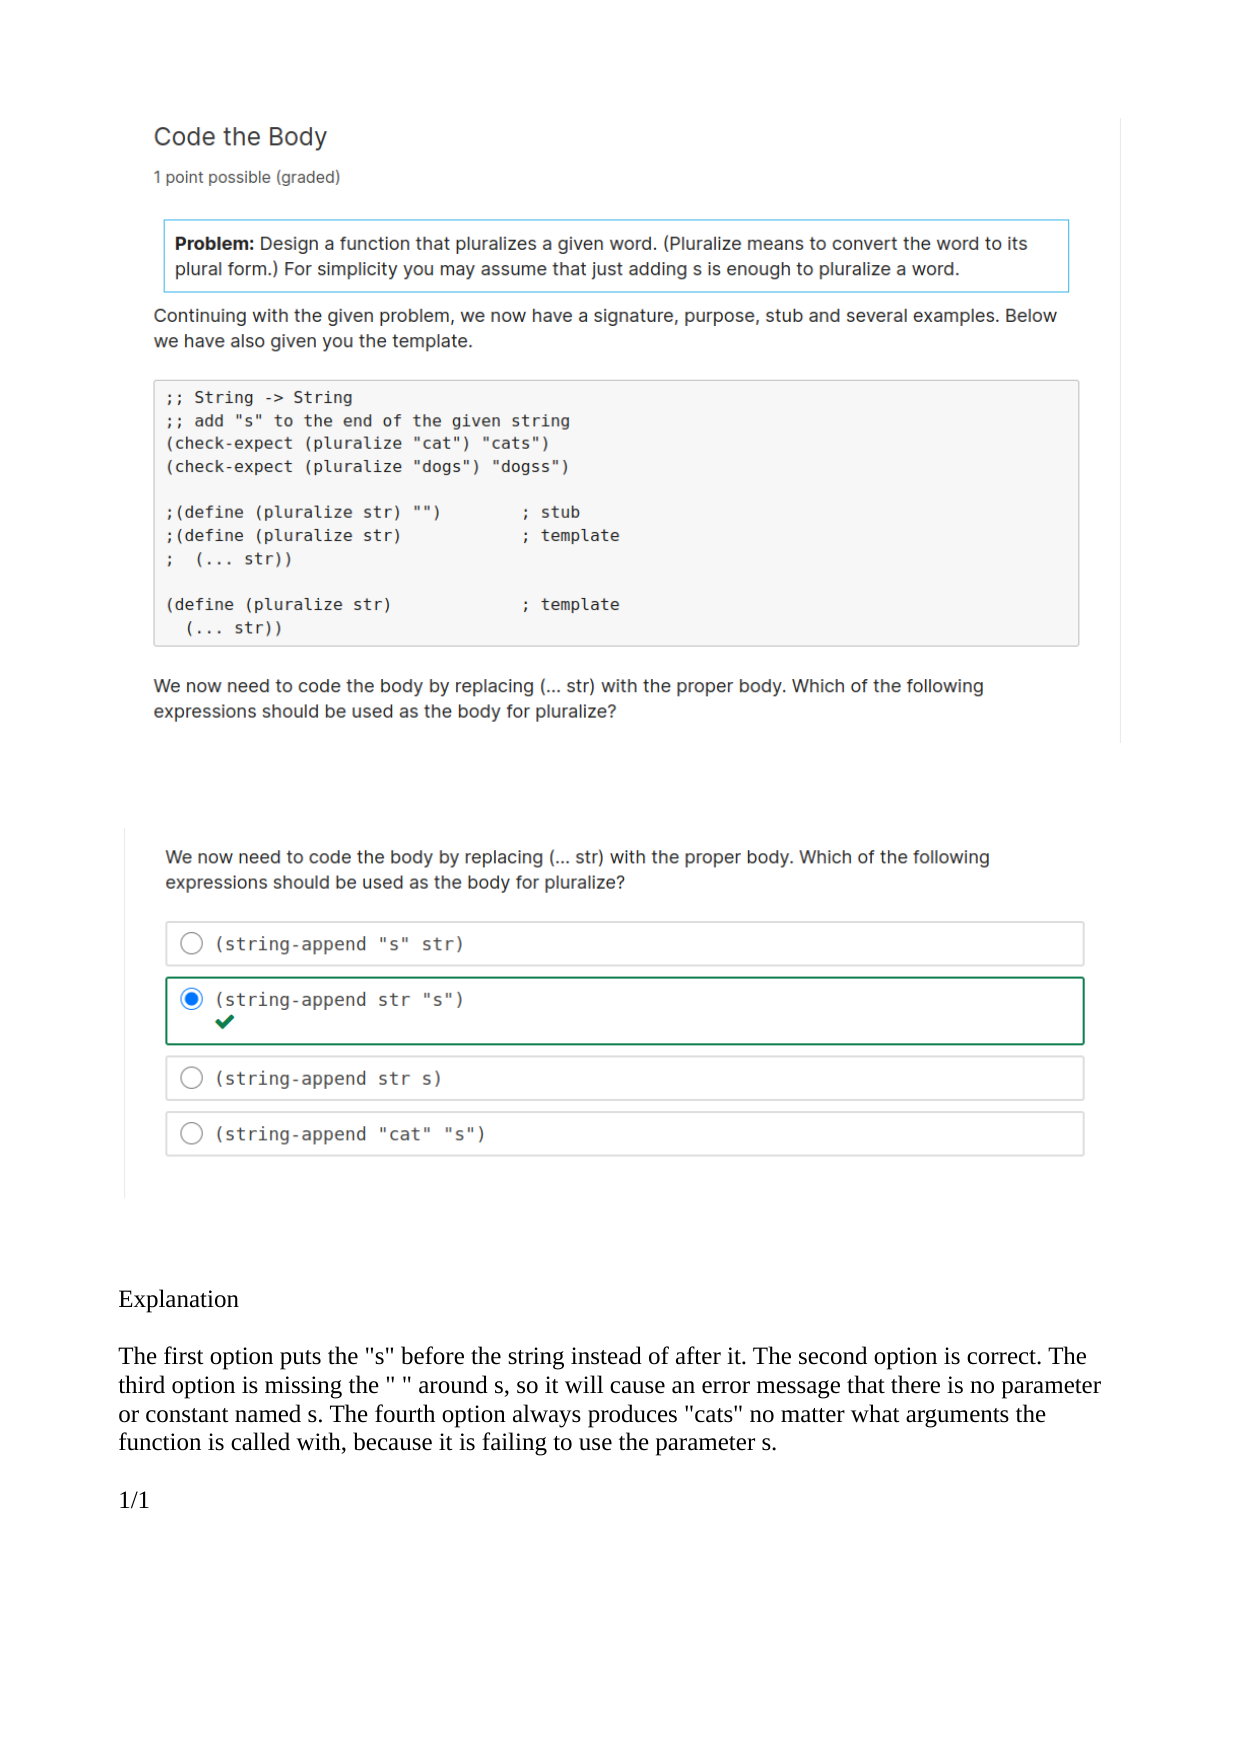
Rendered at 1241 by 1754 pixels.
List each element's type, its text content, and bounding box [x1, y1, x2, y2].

text The first option puts the "s" before the string instead of after it. The second option is correct. The third option is missing the " " around s, so it will cause an error message that there is no parameter or constant named s. The fourth option always produces "cats" no matter what arguments the function is called with, because it is failing to use the parameter s. [118, 1341, 1122, 1456]
text 1/1 [118, 1485, 1122, 1514]
text Explanation [118, 1284, 1122, 1312]
picture [118, 118, 1123, 743]
picture [118, 828, 1123, 1198]
